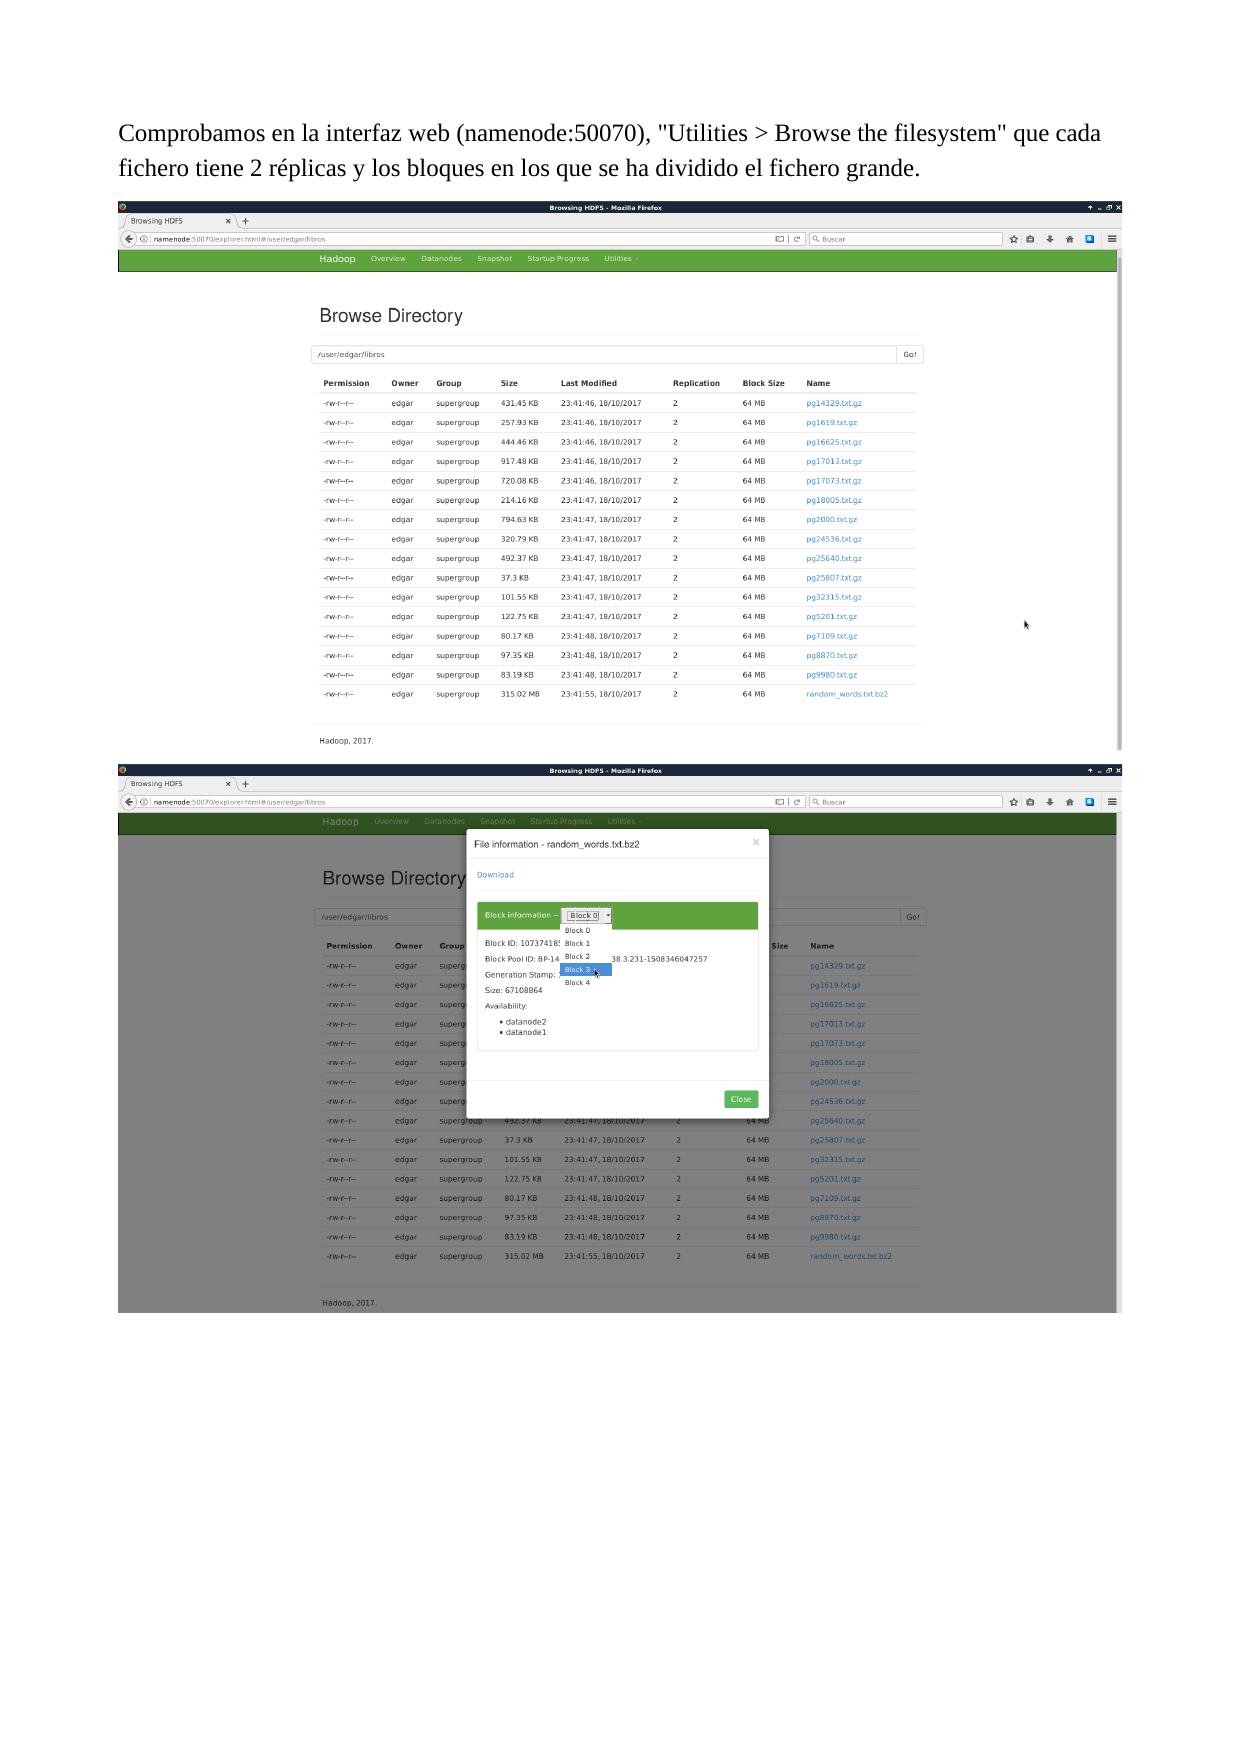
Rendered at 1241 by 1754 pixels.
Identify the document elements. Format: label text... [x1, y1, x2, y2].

picture [118, 764, 1123, 1313]
text Comprobamos en la interfaz web (namenode:50070), "Utilities > Browse the filesystem" que cada fichero tiene 2 réplicas y los bloques en los que se ha dividido el fichero grande. [118, 118, 1122, 181]
picture [118, 201, 1123, 751]
